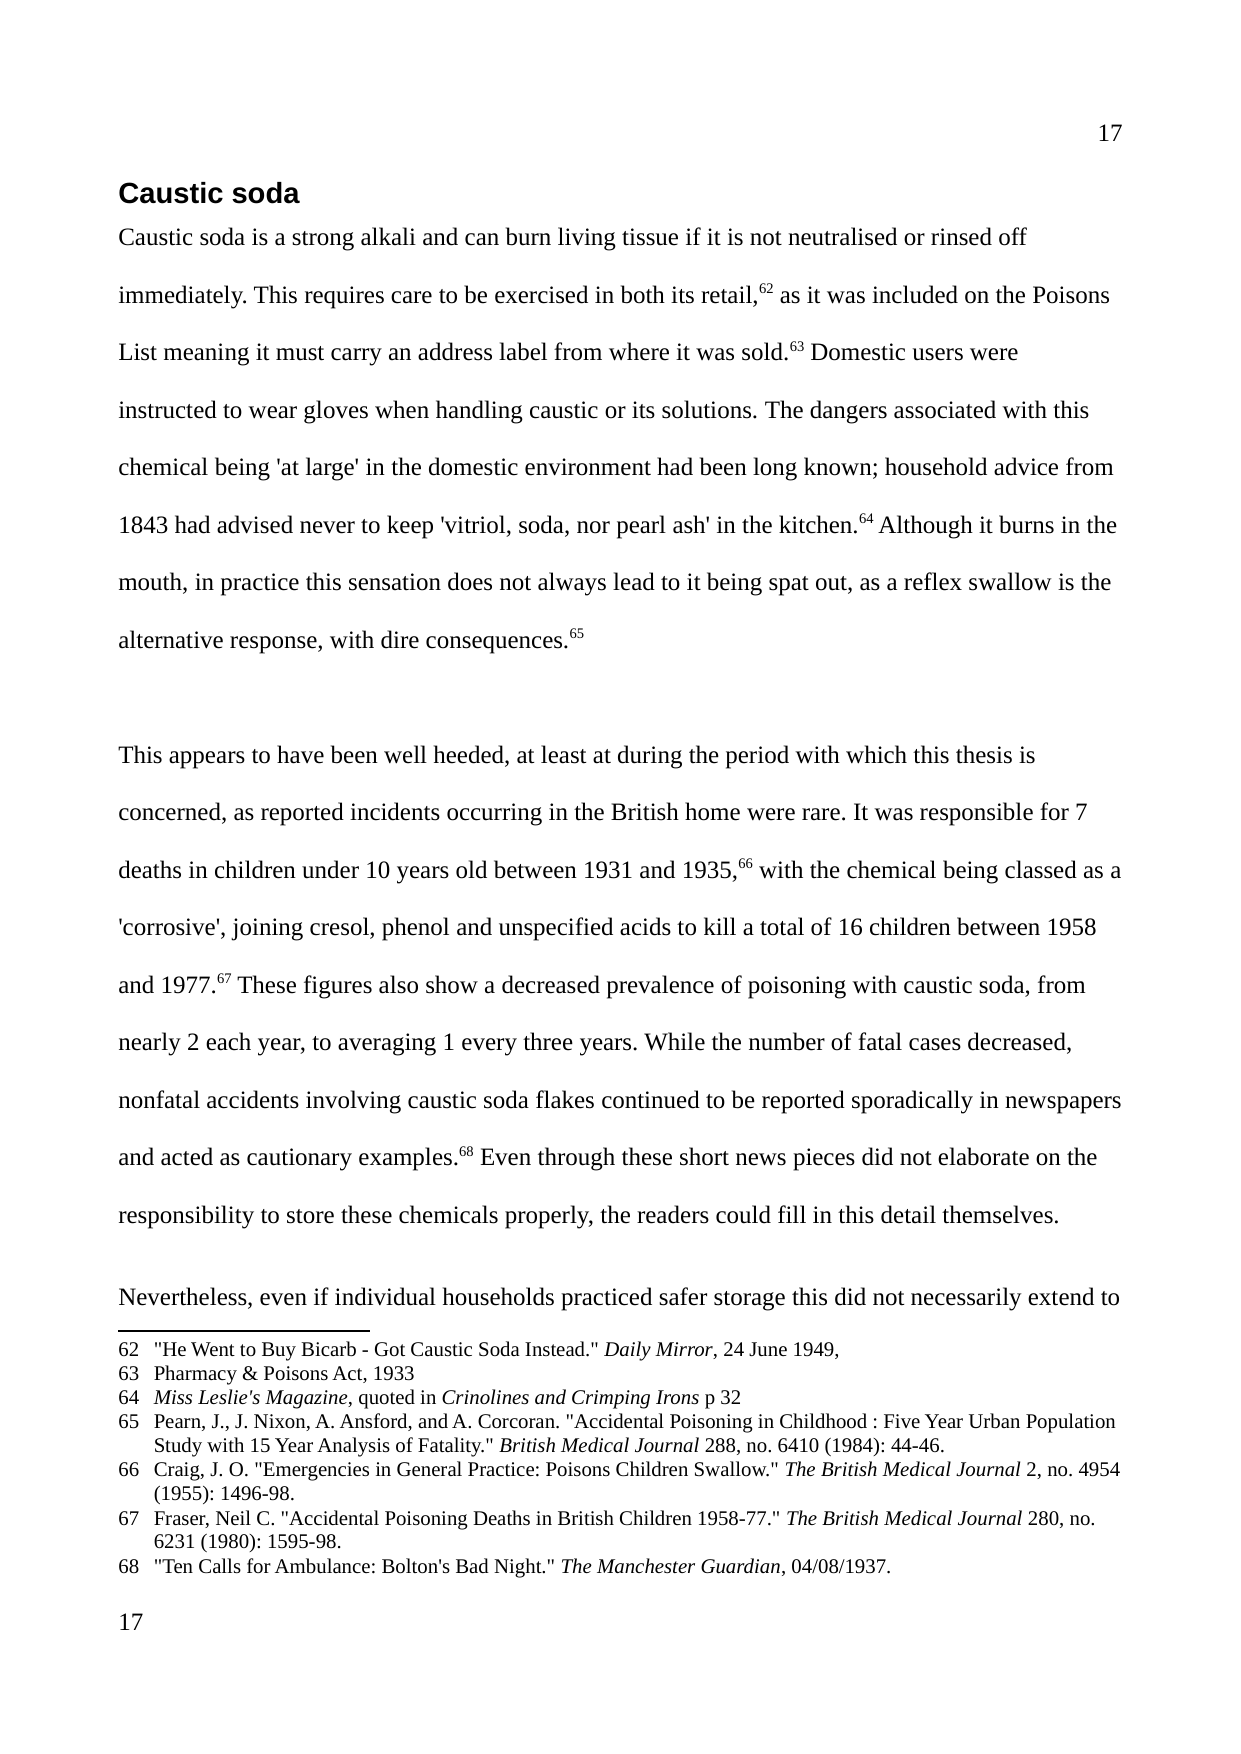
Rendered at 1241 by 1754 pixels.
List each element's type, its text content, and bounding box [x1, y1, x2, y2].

text Fraser, Neil C. "Accidental Poisoning Deaths in British Children 1958-77." The British Medical Journal 280, no. 6231 (1980): 1595-98. [118, 1505, 1122, 1553]
text Miss Leslie's Magazine, quoted in Crinolines and Crimping Irons p 32 [118, 1385, 1122, 1409]
text Craig, J. O. "Emergencies in General Practice: Poisons Children Swallow." The British Medical Journal 2, no. 4954 (1955): 1496-98. [118, 1457, 1122, 1505]
subtitle Caustic soda [118, 176, 1122, 210]
text Pharmacy & Poisons Act, 1933 [118, 1361, 1122, 1385]
text This appears to have been well heeded, at least at during the period with which this thesis is concerned, as reported incidents occurring in the British home were rare. It was responsible for 7 deaths in children under 10 years old between 1931 and 1935, with the chemical being classed as a 'corrosive', joining cresol, phenol and unspecified acids to kill a total of 16 children between 1958 and 1977. These figures also show a decreased prevalence of poisoning with caustic soda, from nearly 2 each year, to averaging 1 every three years. While the number of fatal cases decreased, nonfatal accidents involving caustic soda flakes continued to be reported sporadically in newspapers and acted as cautionary examples. Even through these short news pieces did not elaborate on the responsibility to store these chemicals properly, the readers could fill in this detail themselves. [118, 740, 1122, 1229]
text Nevertheless, even if individual households practiced safer storage this did not necessarily extend to [118, 1282, 1122, 1311]
text "Ten Calls for Ambulance: Bolton's Bad Night." The Manchester Guardian, 04/08/1937. [118, 1553, 1122, 1578]
text Caustic soda is a strong alkali and can burn living tissue if it is not neutralised or rinsed off immediately. This requires care to be exercised in both its retail, as it was included on the Poisons List meaning it must carry an address label from where it was sold. Domestic users were instructed to wear gloves when handling caustic or its solutions. The dangers associated with this chemical being 'at large' in the domestic environment had been long known; household advice from 1843 had advised never to keep 'vitriol, soda, nor pearl ash' in the kitchen. Although it burns in the mouth, in practice this sensation does not always lead to it being spat out, as a reflex swallow is the alternative response, with dire consequences. [118, 222, 1122, 654]
text "He Went to Buy Bicarb - Got Caustic Soda Instead." Daily Mirror, 24 June 1949, [118, 1337, 1122, 1361]
text Pearn, J., J. Nixon, A. Ansford, and A. Corcoran. "Accidental Poisoning in Childhood : Five Year Urban Population Study with 15 Year Analysis of Fatality." British Medical Journal 288, no. 6410 (1984): 44-46. [118, 1409, 1122, 1457]
